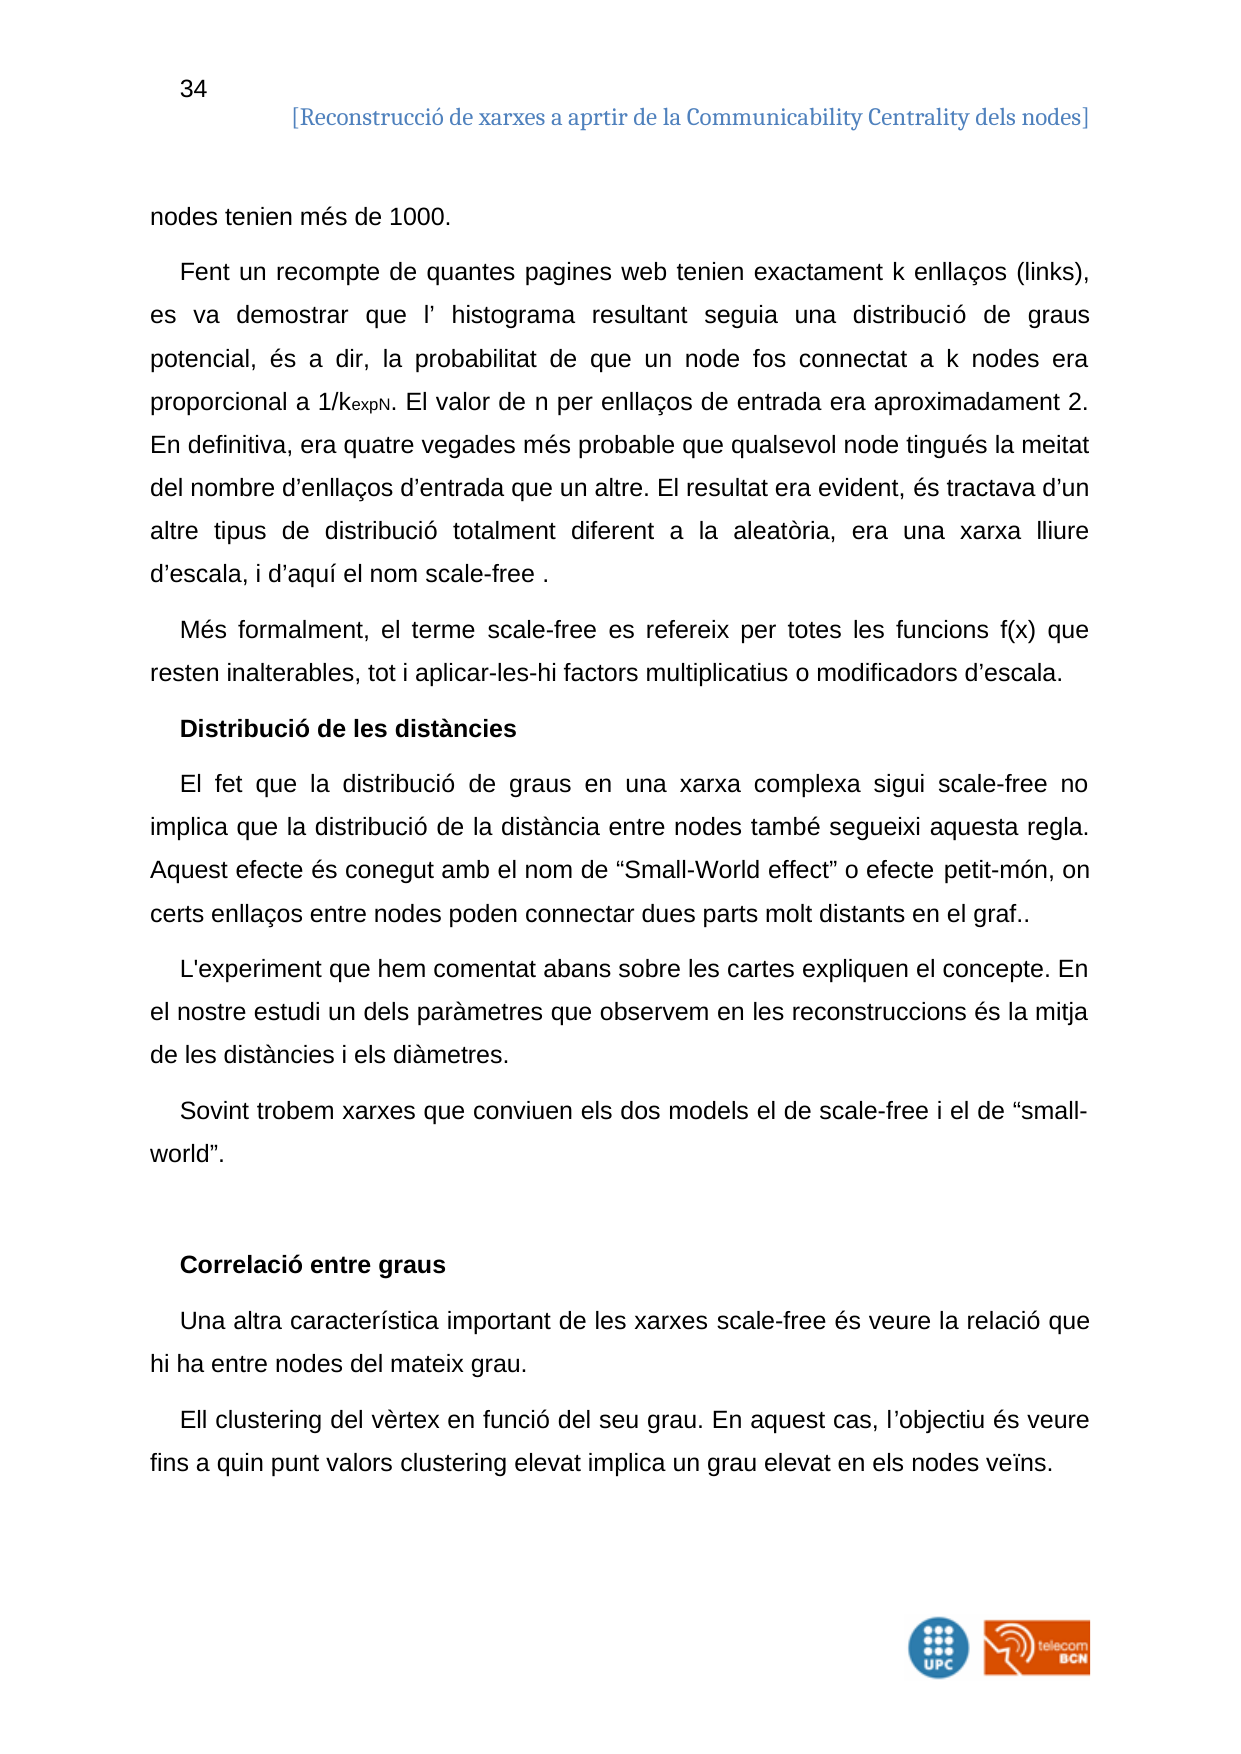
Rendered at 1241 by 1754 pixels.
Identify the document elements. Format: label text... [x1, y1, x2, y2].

text Ell clustering del vèrtex en funció del seu grau. En aquest cas, l’objectiu és veure fins a quin punt valors clustering elevat implica un grau elevat en els nodes veïns. [150, 1405, 1090, 1477]
text nodes tenien més de 1000. [150, 202, 1090, 230]
text Una altra característica important de les xarxes scale-free és veure la relació que hi ha entre nodes del mateix grau. [150, 1306, 1090, 1378]
text Més formalment, el terme scale-free es refereix per totes les funcions f(x) que resten inalterables, tot i aplicar-les-hi factors multiplicatius o modificadors d’escala. [150, 615, 1090, 687]
text Correlació entre graus [150, 1250, 1090, 1279]
text Sovint trobem xarxes que conviuen els dos models el de scale-free i el de “small-world”. [150, 1096, 1090, 1168]
text El fet que la distribució de graus en una xarxa complexa sigui scale-free no implica que la distribució de la distància entre nodes també segueixi aquesta regla. Aquest efecte és conegut amb el nom de “Small-World effect” o efecte petit-món, on certs enllaços entre nodes poden connectar dues parts molt distants en el graf.. [150, 769, 1090, 927]
text L'experiment que hem comentat abans sobre les cartes expliquen el concepte. En el nostre estudi un dels paràmetres que observem en les reconstruccions és la mitja de les distàncies i els diàmetres. [150, 954, 1090, 1069]
text Distribució de les distàncies [150, 713, 1090, 742]
text Fent un recompte de quantes pagines web tenien exactament k enllaços (links), es va demostrar que l’ histograma resultant seguia una distribució de graus potencial, és a dir, la probabilitat de que un node fos connectat a k nodes era proporcional a 1/kexpN. El valor de n per enllaços de entrada era aproximadament 2. En definitiva, era quatre vegades més probable que qualsevol node tingués la meitat del nombre d’enllaços d’entrada que un altre. El resultat era evident, és tractava d’un altre tipus de distribució totalment diferent a la aleatòria, era una xarxa lliure d’escala, i d’aquí el nom scale-free . [150, 257, 1090, 588]
picture [904, 1614, 1091, 1681]
